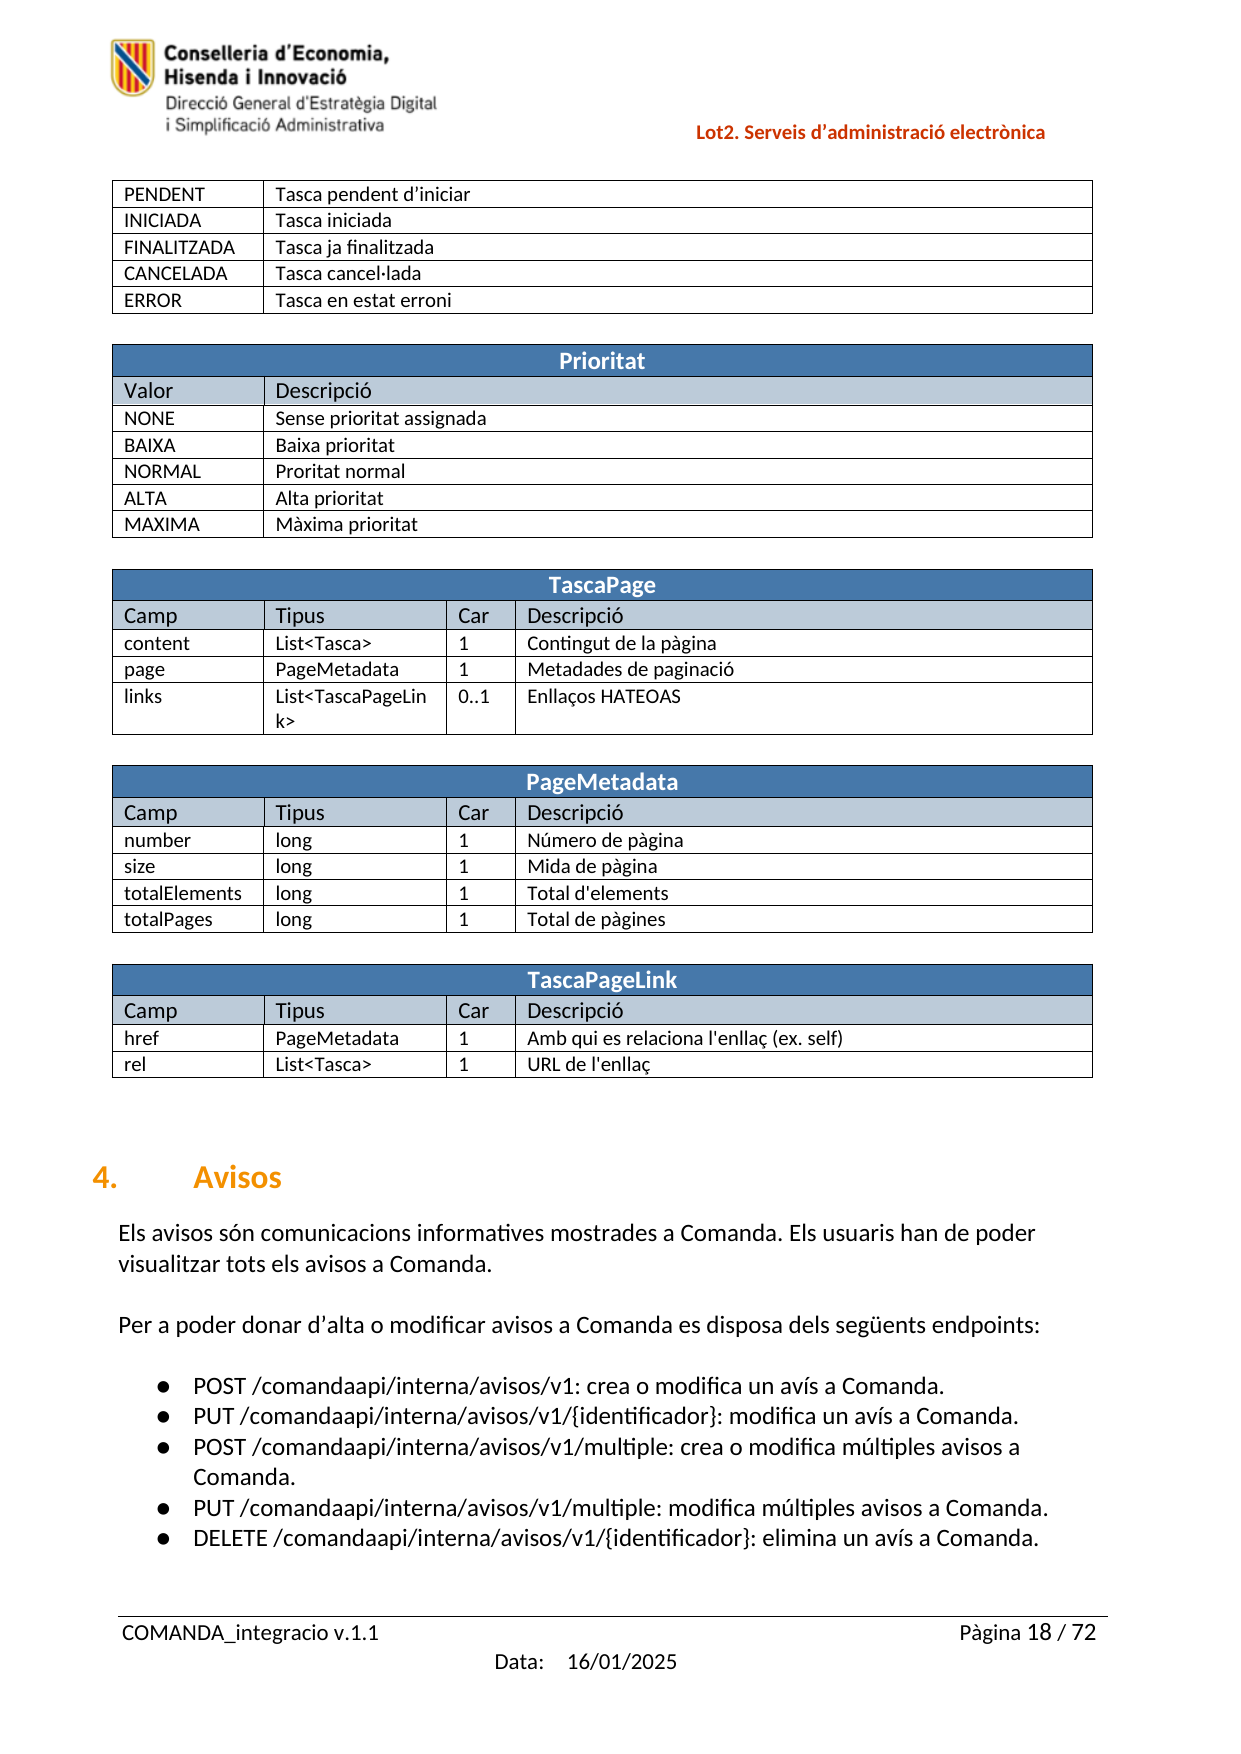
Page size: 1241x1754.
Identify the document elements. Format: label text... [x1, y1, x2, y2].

table_cell Tasca en estat erroni [264, 287, 1092, 312]
table_cell BAIXA [113, 432, 263, 457]
table_cell Valor [113, 377, 264, 404]
table_cell Màxima prioritat [264, 511, 1092, 537]
table_cell NORMAL [113, 459, 263, 484]
table_cell Mida de pàgina [516, 854, 1092, 879]
table_cell 1 [447, 906, 515, 932]
table_cell 1 [447, 880, 515, 905]
table_cell 1 [447, 827, 515, 852]
list DELETE /comandaapi/interna/avisos/v1/{identificador}: elimina un avís a Comanda. [156, 1522, 1122, 1553]
text Per a poder donar d’alta o modificar avisos a Comanda es disposa dels següents endpoints: [118, 1309, 1122, 1339]
table_cell Total de pàgines [516, 906, 1092, 932]
table_cell number [113, 827, 263, 852]
table_cell long [264, 880, 446, 905]
table_cell Camp [113, 798, 264, 826]
table_cell Car [447, 996, 515, 1024]
table_header PageMetadata [113, 766, 1092, 797]
table_cell size [113, 854, 263, 879]
list PUT /comandaapi/interna/avisos/v1/{identificador}: modifica un avís a Comanda. [156, 1400, 1122, 1431]
table_cell ERROR [113, 287, 263, 312]
table_header TascaPageLink [113, 965, 1092, 995]
table_cell Número de pàgina [516, 827, 1092, 852]
table_cell Metadades de paginació [516, 657, 1092, 682]
table_cell Tasca ja finalitzada [264, 234, 1092, 259]
table_cell Enllaços HATEOAS [516, 683, 1092, 734]
table_cell URL de l'enllaç [516, 1052, 1092, 1077]
table_cell 0..1 [447, 683, 515, 734]
list PUT /comandaapi/interna/avisos/v1/multiple: modifica múltiples avisos a Comanda. [156, 1492, 1122, 1522]
table_header TascaPage [113, 570, 1092, 600]
table_cell MAXIMA [113, 511, 263, 537]
table_cell totalElements [113, 880, 263, 905]
table_cell Amb qui es relaciona l'enllaç (ex. self) [516, 1025, 1092, 1051]
table_cell INICIADA [113, 208, 263, 233]
table_cell Tasca iniciada [264, 208, 1092, 233]
table_cell rel [113, 1052, 263, 1077]
table_cell Baixa prioritat [264, 432, 1092, 457]
table_cell List<TascaPageLink> [264, 683, 446, 734]
table_cell Sense prioritat assignada [264, 406, 1092, 431]
table_cell Descripció [516, 996, 1092, 1024]
table_cell NONE [113, 406, 263, 431]
table_cell PageMetadata [264, 1025, 446, 1051]
table_cell List<Tasca> [264, 1052, 446, 1077]
table_cell Alta prioritat [264, 485, 1092, 510]
table_cell Tipus [265, 601, 446, 629]
table_cell Car [447, 798, 515, 826]
table_cell Descripció [516, 601, 1092, 629]
table_cell Car [447, 601, 515, 629]
table_cell long [264, 827, 446, 852]
table_cell Camp [113, 996, 264, 1024]
table_cell totalPages [113, 906, 263, 932]
table_cell FINALITZADA [113, 234, 263, 259]
table_cell links [113, 683, 263, 734]
table_cell PageMetadata [264, 657, 446, 682]
table_cell Tipus [265, 996, 446, 1024]
table_cell 1 [447, 1052, 515, 1077]
table_cell CANCELADA [113, 261, 263, 286]
table_cell Tasca pendent d’iniciar [264, 181, 1092, 207]
table_cell 1 [447, 657, 515, 682]
table_cell Tipus [265, 798, 446, 826]
table_cell PENDENT [113, 181, 263, 207]
table_cell Total d'elements [516, 880, 1092, 905]
table_cell 1 [447, 854, 515, 879]
table_cell 1 [447, 630, 515, 656]
table_cell Contingut de la pàgina [516, 630, 1092, 656]
table_cell content [113, 630, 263, 656]
table_cell Descripció [265, 377, 1092, 404]
table_cell Tasca cancel·lada [264, 261, 1092, 286]
table_header Prioritat [113, 345, 1092, 376]
table_cell Descripció [516, 798, 1092, 826]
text Els avisos són comunicacions informatives mostrades a Comanda. Els usuaris han de poder visualitzar tots els avisos a Comanda. [118, 1217, 1122, 1278]
table_cell page [113, 657, 263, 682]
list POST /comandaapi/interna/avisos/v1: crea o modifica un avís a Comanda. [156, 1370, 1122, 1400]
table_cell long [264, 906, 446, 932]
table_cell Proritat normal [264, 459, 1092, 484]
list POST /comandaapi/interna/avisos/v1/multiple: crea o modifica múltiples avisos a Comanda. [156, 1431, 1122, 1492]
subtitle Avisos [118, 1156, 1122, 1197]
table_cell ALTA [113, 485, 263, 510]
table_cell 1 [447, 1025, 515, 1051]
table_cell href [113, 1025, 263, 1051]
table_cell Camp [113, 601, 264, 629]
table_cell List<Tasca> [264, 630, 446, 656]
table_cell long [264, 854, 446, 879]
picture [100, 26, 467, 156]
